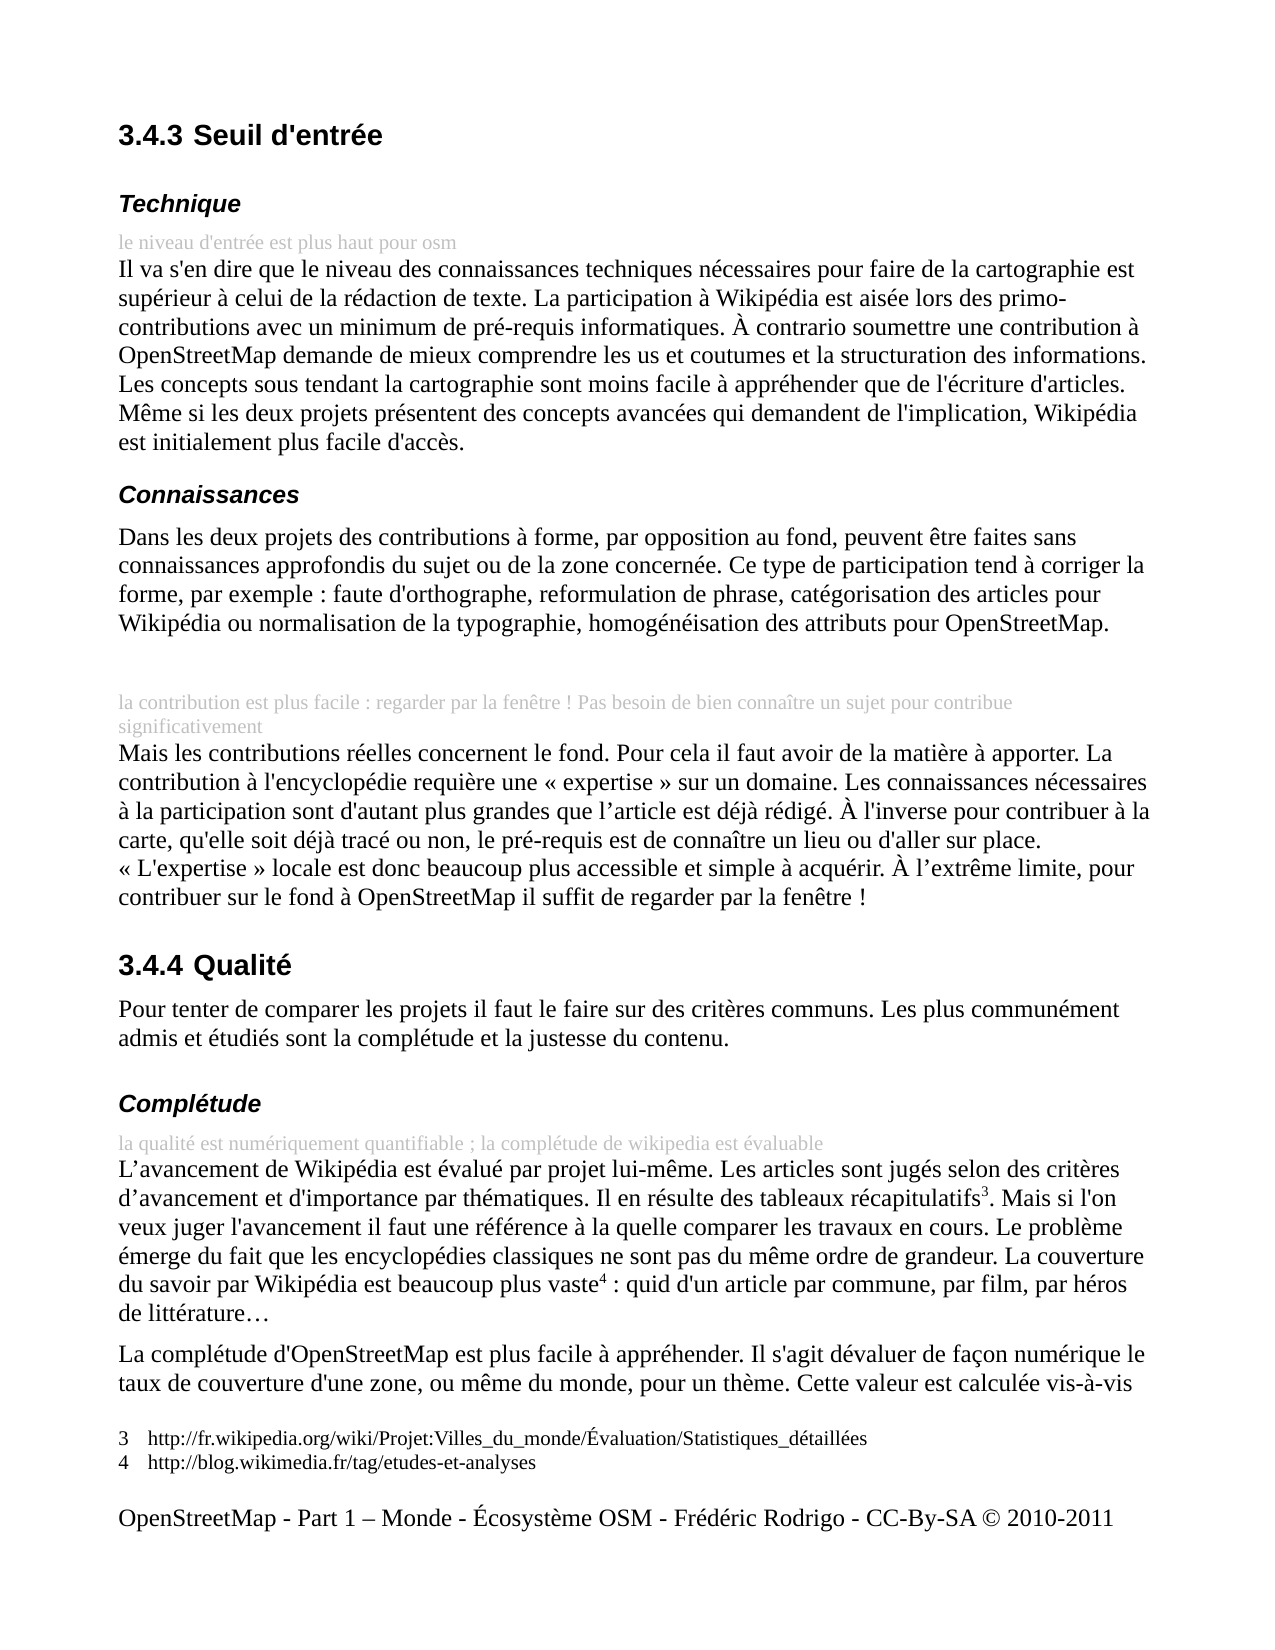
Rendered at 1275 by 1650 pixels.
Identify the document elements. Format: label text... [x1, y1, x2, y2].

text la qualité est numériquement quantifiable ; la complétude de wikipedia est évaluable [118, 1131, 1157, 1154]
subtitle Complétude [118, 1089, 1157, 1118]
text L’avancement de Wikipédia est évalué par projet lui-même. Les articles sont jugés selon des critères d’avancement et d'importance par thématiques. Il en résulte des tableaux récapitulatifs. Mais si l'on veux juger l'avancement il faut une référence à la quelle comparer les travaux en cours. Le problème émerge du fait que les encyclopédies classiques ne sont pas du même ordre de grandeur. La couverture du savoir par Wikipédia est beaucoup plus vaste : quid d'un article par commune, par film, par héros de littérature… [118, 1154, 1157, 1327]
text http://blog.wikimedia.fr/tag/etudes-et-analyses [118, 1449, 1157, 1474]
subtitle Technique [118, 189, 1157, 218]
text http://fr.wikipedia.org/wiki/Projet:Villes_du_monde/Évaluation/Statistiques_détaillées [118, 1426, 1157, 1449]
text le niveau d'entrée est plus haut pour osm [118, 230, 1157, 254]
text La complétude d'OpenStreetMap est plus facile à appréhender. Il s'agit dévaluer de façon numérique le taux de couverture d'une zone, ou même du monde, pour un thème. Cette valeur est calculée vis-à-vis [118, 1339, 1157, 1397]
subtitle Seuil d'entrée [118, 118, 1157, 152]
text Il va s'en dire que le niveau des connaissances techniques nécessaires pour faire de la cartographie est supérieur à celui de la rédaction de texte. La participation à Wikipédia est aisée lors des primo-contributions avec un minimum de pré-requis informatiques. À contrario soumettre une contribution à OpenStreetMap demande de mieux comprendre les us et coutumes et la structuration des informations. Les concepts sous tendant la cartographie sont moins facile à appréhender que de l'écriture d'articles. Même si les deux projets présentent des concepts avancées qui demandent de l'implication, Wikipédia est initialement plus facile d'accès. [118, 254, 1157, 456]
text Mais les contributions réelles concernent le fond. Pour cela il faut avoir de la matière à apporter. La contribution à l'encyclopédie requière une « expertise » sur un domaine. Les connaissances nécessaires à la participation sont d'autant plus grandes que l’article est déjà rédigé. À l'inverse pour contribuer à la carte, qu'elle soit déjà tracé ou non, le pré-requis est de connaître un lieu ou d'aller sur place. « L'expertise » locale est donc beaucoup plus accessible et simple à acquérir. À l’extrême limite, pour contribuer sur le fond à OpenStreetMap il suffit de regarder par la fenêtre ! [118, 738, 1157, 911]
text la contribution est plus facile : regarder par la fenêtre ! Pas besoin de bien connaître un sujet pour contribue significativement [118, 690, 1157, 738]
text Dans les deux projets des contributions à forme, par opposition au fond, peuvent être faites sans connaissances approfondis du sujet ou de la zone concernée. Ce type de participation tend à corriger la forme, par exemple : faute d'orthographe, reformulation de phrase, catégorisation des articles pour Wikipédia ou normalisation de la typographie, homogénéisation des attributs pour OpenStreetMap. [118, 522, 1157, 637]
subtitle Connaissances [118, 481, 1157, 509]
text Pour tenter de comparer les projets il faut le faire sur des critères communs. Les plus communément admis et étudiés sont la complétude et la justesse du contenu. [118, 994, 1157, 1052]
subtitle Qualité [118, 948, 1157, 982]
